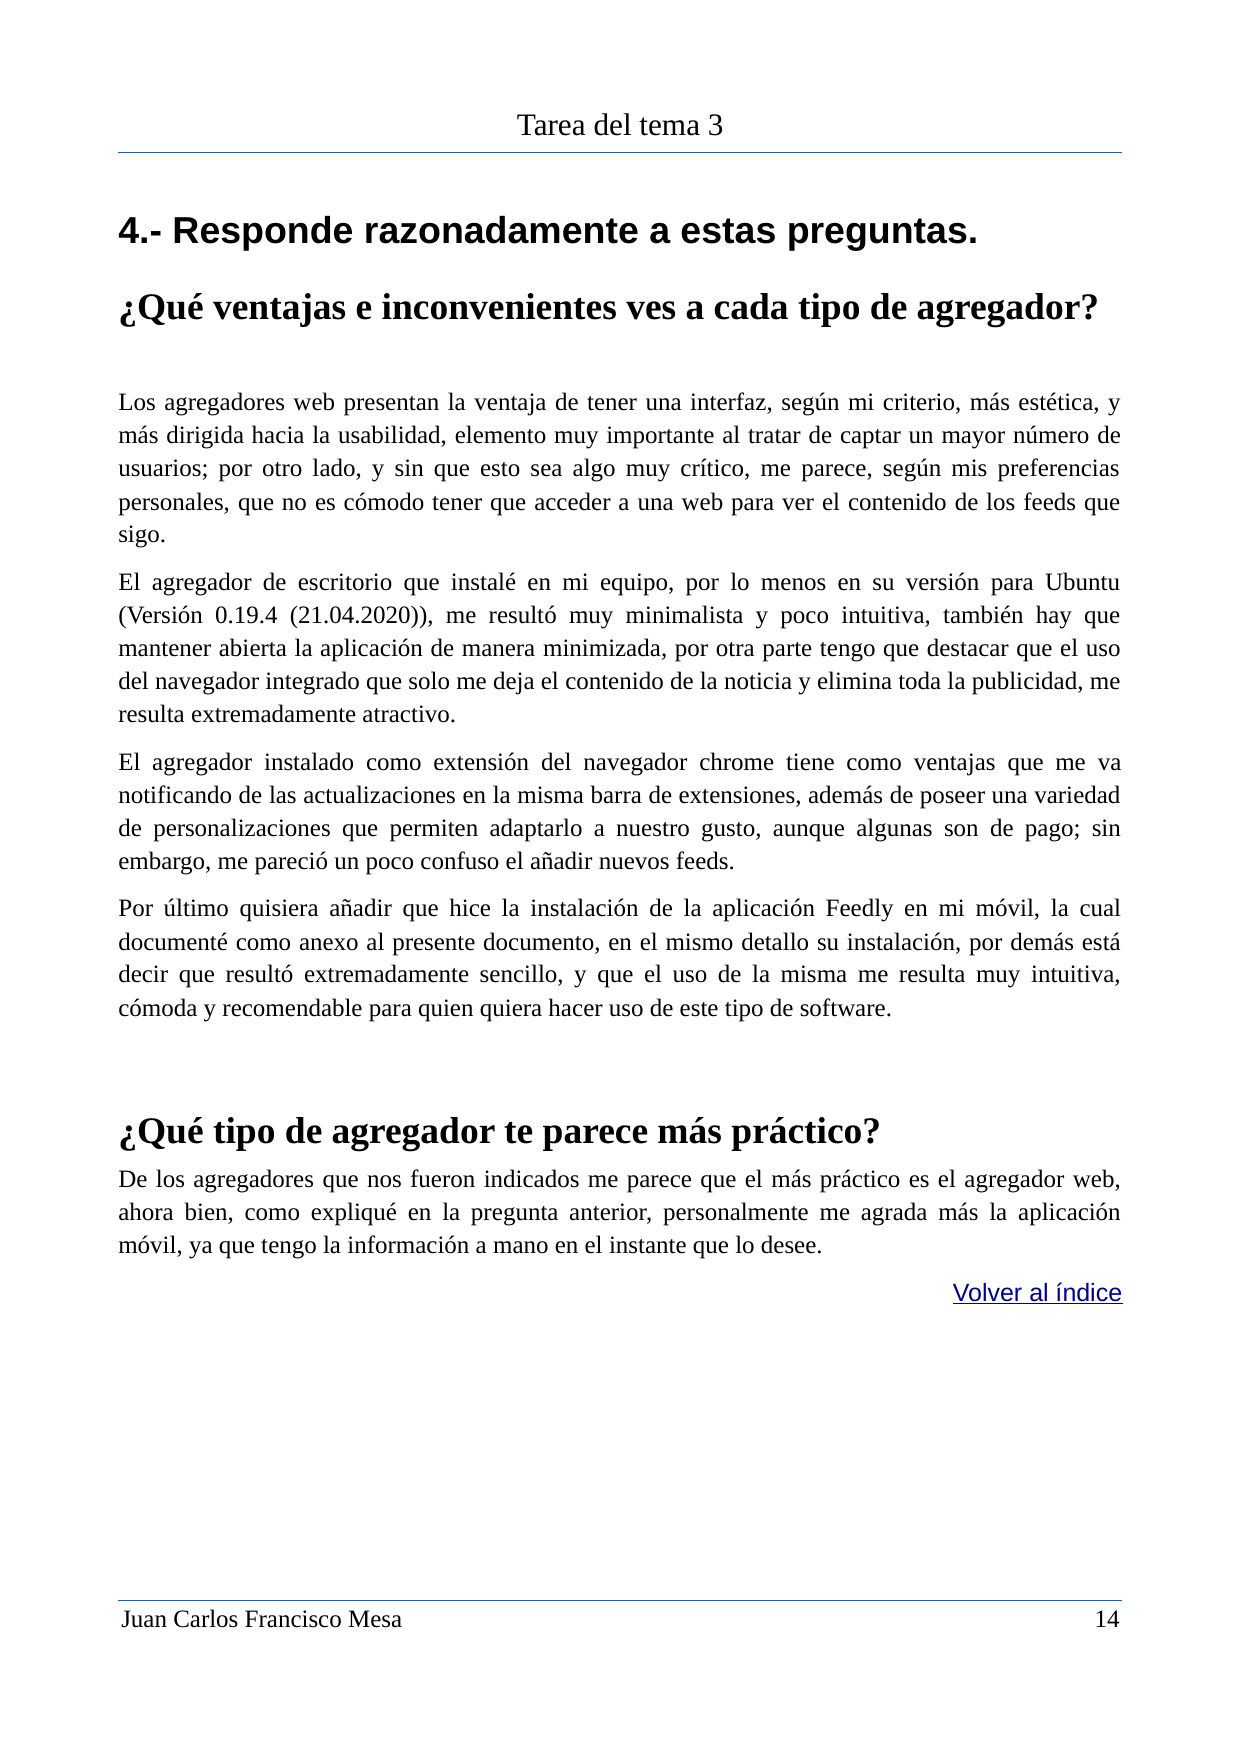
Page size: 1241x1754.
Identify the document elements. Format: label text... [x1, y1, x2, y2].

text El agregador instalado como extensión del navegador chrome tiene como ventajas que me va notificando de las actualizaciones en la misma barra de extensiones, además de poseer una variedad de personalizaciones que permiten adaptarlo a nuestro gusto, aunque algunas son de pago; sin embargo, me pareció un poco confuso el añadir nuevos feeds. [118, 747, 1122, 875]
text Los agregadores web presentan la ventaja de tener una interfaz, según mi criterio, más estética, y más dirigida hacia la usabilidad, elemento muy importante al tratar de captar un mayor número de usuarios; por otro lado, y sin que esto sea algo muy crítico, me parece, según mis preferencias personales, que no es cómodo tener que acceder a una web para ver el contenido de los feeds que sigo. [118, 387, 1122, 548]
text Por último quisiera añadir que hice la instalación de la aplicación Feedly en mi móvil, la cual documenté como anexo al presente documento, en el mismo detallo su instalación, por demás está decir que resultó extremadamente sencillo, y que el uso de la misma me resulta muy intuitiva, cómoda y recomendable para quien quiera hacer uso de este tipo de software. [118, 893, 1122, 1021]
text Volver al índice [118, 1278, 1122, 1307]
text El agregador de escritorio que instalé en mi equipo, por lo menos en su versión para Ubuntu (Versión 0.19.4 (21.04.2020)), me resultó muy minimalista y poco intuitiva, también hay que mantener abierta la aplicación de manera minimizada, por otra parte tengo que destacar que el uso del navegador integrado que solo me deja el contenido de la noticia y elimina toda la publicidad, me resulta extremadamente atractivo. [118, 567, 1122, 728]
subtitle 4.- Responde razonadamente a estas preguntas. [118, 208, 1122, 251]
subtitle ¿Qué tipo de agregador te parece más práctico? [118, 1109, 1122, 1152]
text De los agregadores que nos fueron indicados me parece que el más práctico es el agregador web, ahora bien, como expliqué en la pregunta anterior, personalmente me agrada más la aplicación móvil, ya que tengo la información a mano en el instante que lo desee. [118, 1164, 1122, 1259]
subtitle ¿Qué ventajas e inconvenientes ves a cada tipo de agregador? [118, 284, 1122, 327]
